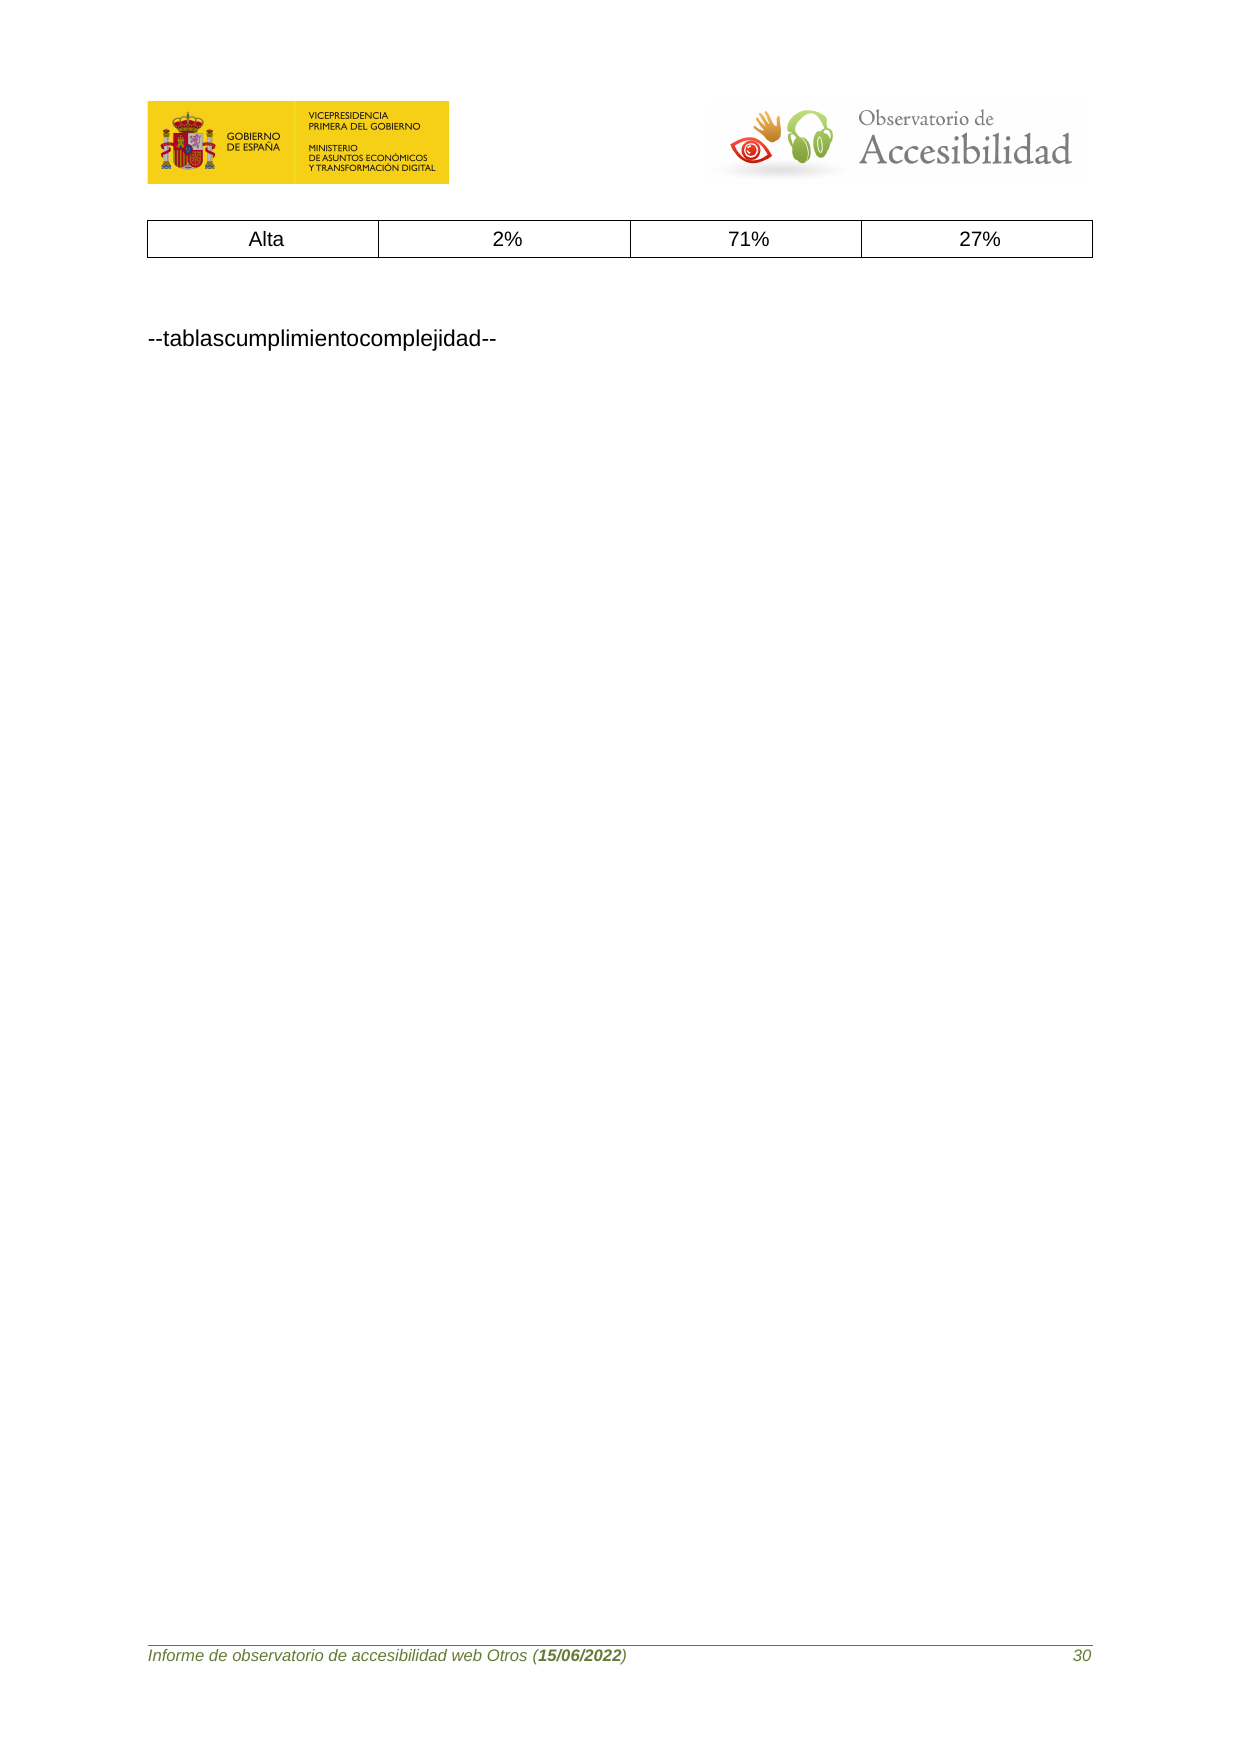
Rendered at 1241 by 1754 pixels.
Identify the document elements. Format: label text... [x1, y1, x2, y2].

picture [147, 101, 450, 184]
table_cell 27% [862, 221, 1092, 257]
table_cell 71% [631, 221, 861, 257]
table_cell 2% [379, 221, 630, 257]
picture [710, 101, 1086, 184]
text --tablascumplimientocomplejidad-- [148, 325, 1092, 351]
table_cell Alta [148, 221, 378, 257]
